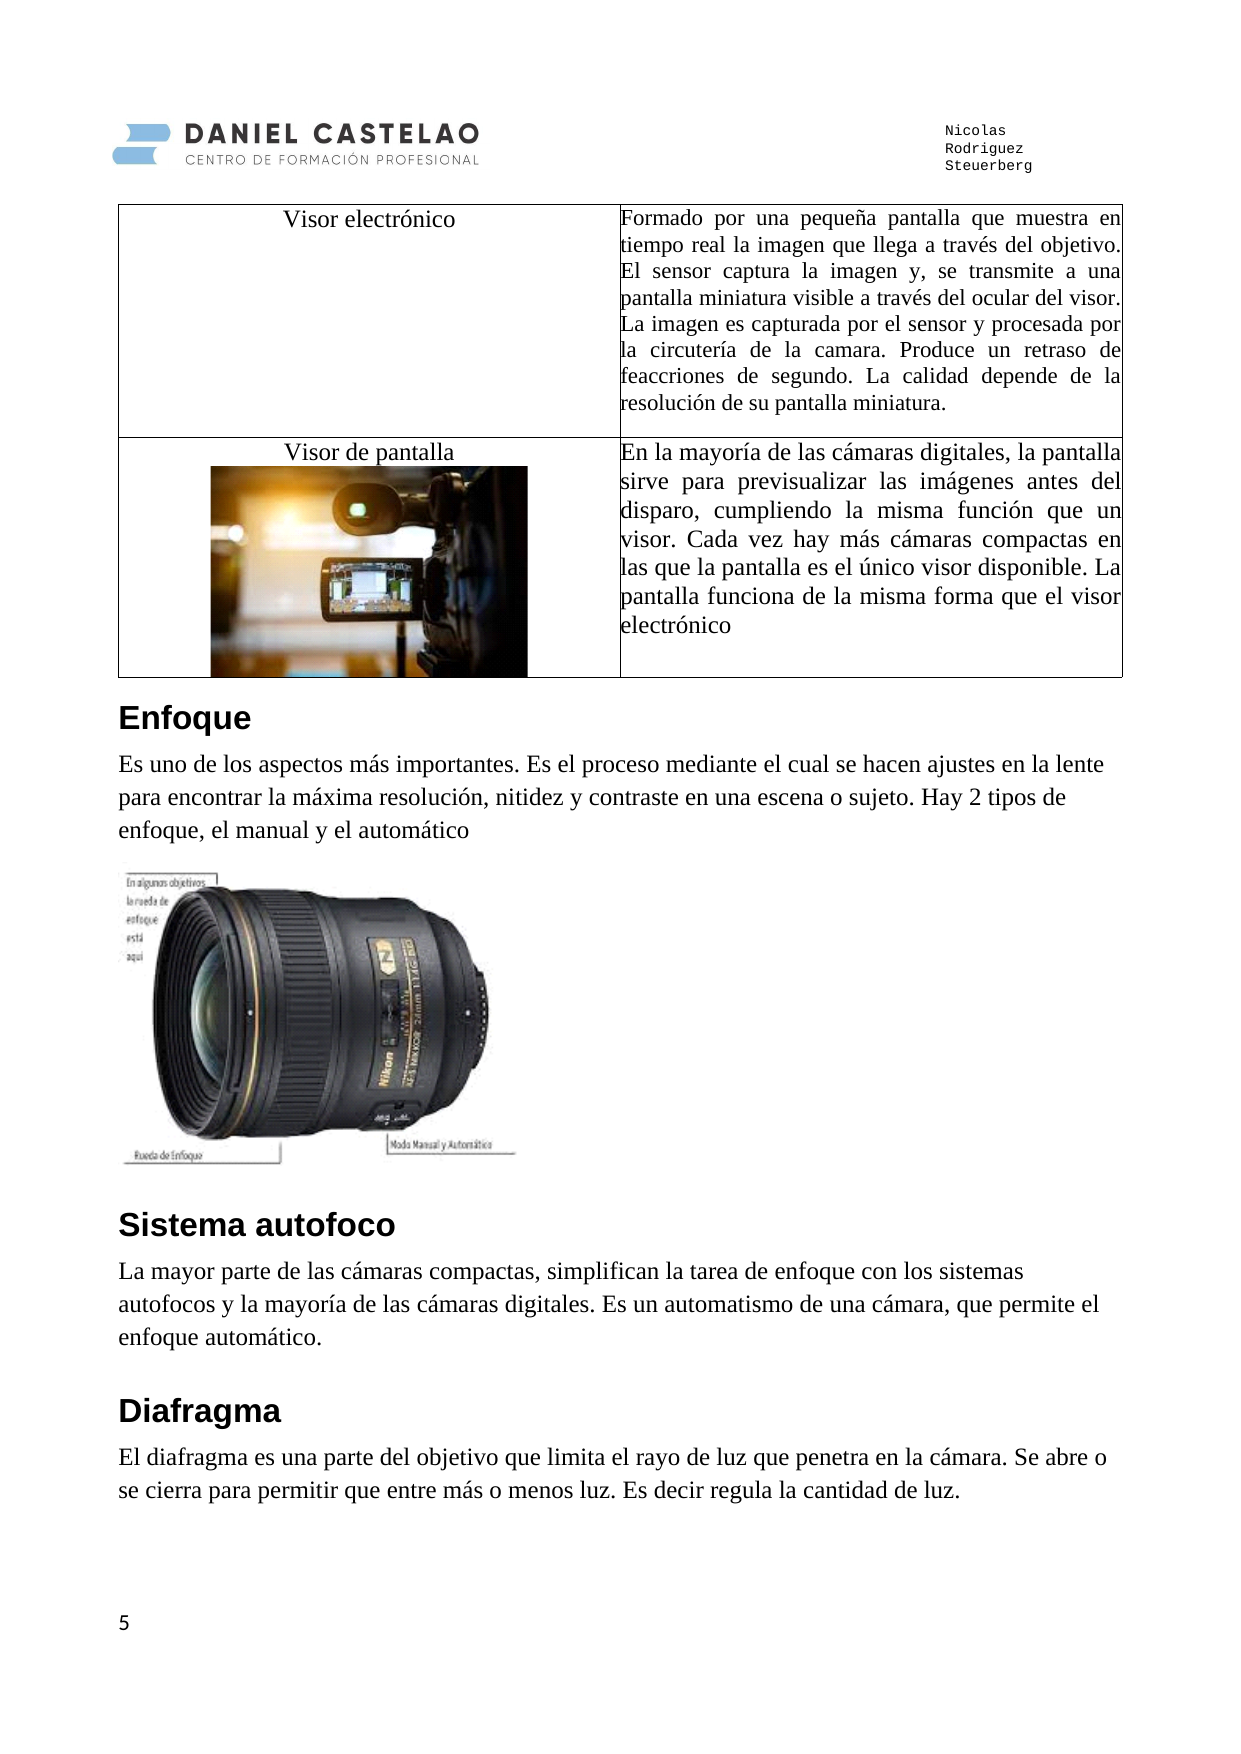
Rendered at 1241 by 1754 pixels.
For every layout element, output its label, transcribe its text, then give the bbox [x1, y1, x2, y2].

picture [112, 118, 491, 170]
subtitle Enfoque [118, 698, 1122, 736]
table_cell Visor electrónico [119, 205, 620, 437]
text Es uno de los aspectos más importantes. Es el proceso mediante el cual se hacen ajustes en la lente para encontrar la máxima resolución, nitidez y contraste en una escena o sujeto. Hay 2 tipos de enfoque, el manual y el automático [118, 749, 1122, 844]
table_cell Visor de pantalla [119, 438, 620, 677]
subtitle Diafragma [118, 1391, 1122, 1429]
table_cell En la mayoría de las cámaras digitales, la pantalla sirve para previsualizar las imágenes antes del disparo, cumpliendo la misma función que un visor. Cada vez hay más cámaras compactas en las que la pantalla es el único visor disponible. La pantalla funciona de la misma forma que el visor electrónico [621, 438, 1122, 677]
text La mayor parte de las cámaras compactas, simplifican la tarea de enfoque con los sistemas autofocos y la mayoría de las cámaras digitales. Es un automatismo de una cámara, que permite el enfoque automático. [118, 1256, 1122, 1351]
subtitle Sistema autofoco [118, 1205, 1122, 1244]
table_cell Formado por una pequeña pantalla que muestra en tiempo real la imagen que llega a través del objetivo. El sensor captura la imagen y, se transmite a una pantalla miniatura visible a través del ocular del visor. La imagen es capturada por el sensor y procesada por la circutería de la camara. Produce un retraso de feaccriones de segundo. La calidad depende de la resolución de su pantalla miniatura. [621, 205, 1122, 437]
text El diafragma es una parte del objetivo que limita el rayo de luz que penetra en la cámara. Se abre o se cierra para permitir que entre más o menos luz. Es decir regula la cantidad de luz. [118, 1442, 1122, 1503]
